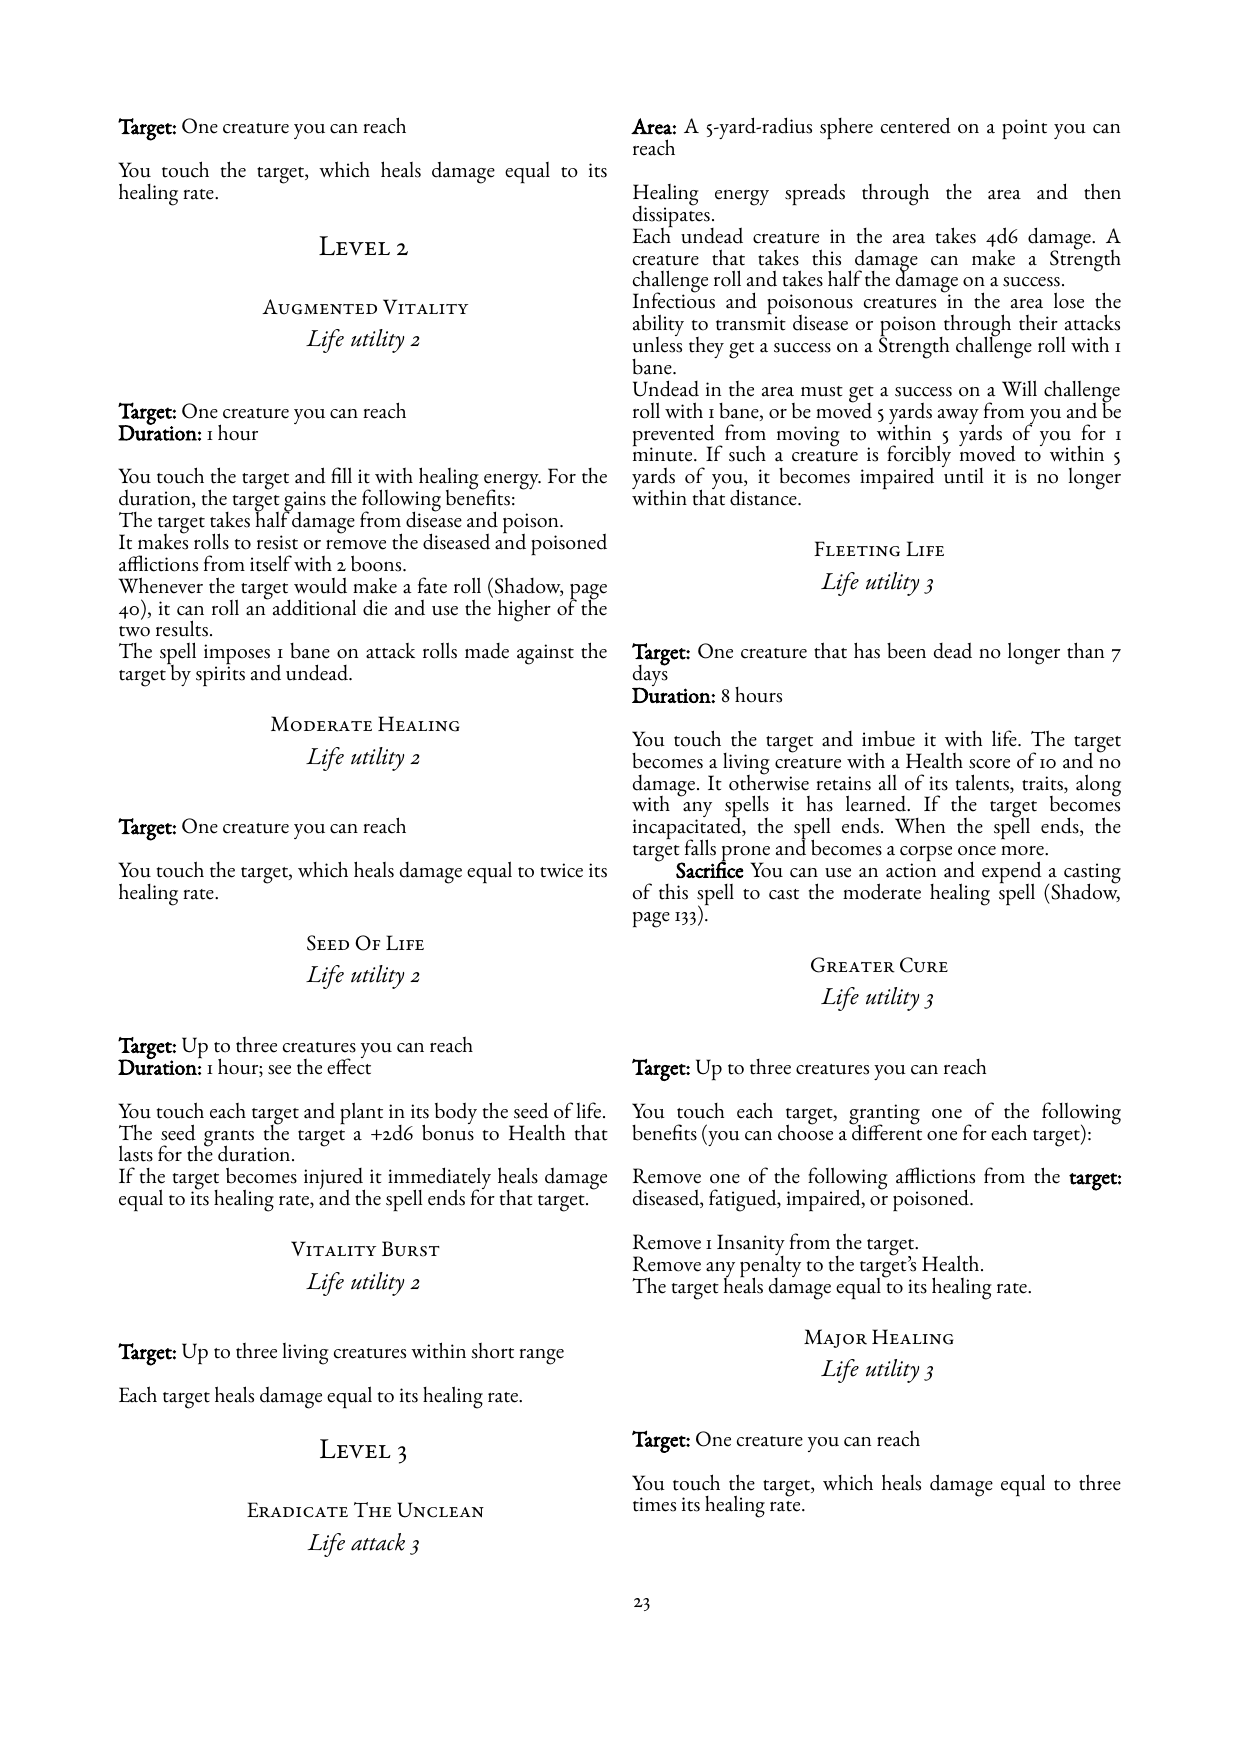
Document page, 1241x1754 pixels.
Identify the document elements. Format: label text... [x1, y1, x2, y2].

subtitle Augmented Vitality [118, 299, 608, 321]
list Target: One creature you can reach [118, 118, 608, 140]
text Remove any penalty to the target’s Health. [632, 1256, 1122, 1277]
text You touch the target and imbue it with life. The target becomes a living creature with a Health score of 10 and no damage. It otherwise retains all of its talents, traits, along with any spells it has learned. If the target becomes incapacitated, the spell ends. When the spell ends, the target falls prone and becomes a corpse once more. [632, 721, 1122, 862]
subtitle Vitality Burst [118, 1241, 608, 1263]
text Sacrifice You can use an action and expend a casting of this spell to cast the moderate healing spell (Shadow, page 133). [632, 862, 1122, 927]
text You touch each target, granting one of the following benefits (you can choose a different one for each target): [632, 1093, 1122, 1146]
subtitle Moderate Healing [118, 716, 608, 738]
list Duration: 1 hour [118, 424, 608, 446]
list Target: Up to three creatures you can reach [118, 1019, 608, 1059]
list Target: Up to three creatures you can reach [632, 1041, 1122, 1081]
list Target: One creature that has been dead no longer than 7 days [632, 626, 1122, 687]
list Target: One creature you can reach [118, 801, 608, 840]
subtitle Level 3 [118, 1438, 608, 1467]
subtitle Life utility 3 [632, 572, 1122, 596]
text You touch the target, which heals damage equal to three times its healing rate. [632, 1464, 1122, 1518]
text You touch the target, which heals damage equal to its healing rate. [118, 152, 608, 206]
text Undead in the area must get a success on a Will challenge roll with 1 bane, or be moved 5 yards away from you and be prevented from moving to within 5 yards of you for 1 minute. If such a creature is forcibly moved to within 5 yards of you, it becomes impaired until it is no longer within that distance. [632, 381, 1122, 512]
text You touch the target, which heals damage equal to twice its healing rate. [118, 852, 608, 906]
text You touch the target and fill it with healing energy. For the duration, the target gains the following benefits: [118, 458, 608, 512]
text Each undead creature in the area takes 4d6 damage. A creature that takes this damage can make a Strength challenge roll and takes half the damage on a success. [632, 227, 1122, 293]
text The target takes half damage from disease and poison. [118, 512, 608, 534]
subtitle Eradicate The Unclean [118, 1502, 608, 1524]
text The spell imposes 1 bane on attack rolls made against the target by spirits and undead. [118, 643, 608, 687]
text If the target becomes injured it immediately heals damage equal to its healing rate, and the spell ends for that target. [118, 1168, 608, 1212]
list Target: Up to three living creatures within short range [118, 1326, 608, 1365]
text Remove 1 Insanity from the target. [632, 1224, 1122, 1256]
list Target: One creature you can reach [632, 1413, 1122, 1452]
subtitle Major Healing [632, 1329, 1122, 1351]
text You touch each target and plant in its body the seed of life. The seed grants the target a +2d6 bonus to Health that lasts for the duration. [118, 1093, 608, 1168]
list Duration: 8 hours [632, 687, 1122, 709]
subtitle Seed Of Life [118, 935, 608, 957]
subtitle Life utility 2 [118, 966, 608, 990]
list Duration: 1 hour; see the effect [118, 1059, 608, 1081]
subtitle Greater Cure [632, 957, 1122, 979]
subtitle Life utility 2 [118, 747, 608, 771]
text Infectious and poisonous creatures in the area lose the ability to transmit disease or poison through their attacks unless they get a success on a Strength challenge roll with 1 bane. [632, 293, 1122, 381]
text The target heals damage equal to its healing rate. [632, 1277, 1122, 1299]
subtitle Life utility 2 [118, 1272, 608, 1296]
subtitle Level 2 [118, 235, 608, 263]
list Target: One creature you can reach [118, 383, 608, 424]
subtitle Life attack 3 [118, 1533, 608, 1557]
text Healing energy spreads through the area and then dissipates. [632, 174, 1122, 227]
subtitle Life utility 3 [632, 988, 1122, 1012]
text Each target heals damage equal to its healing rate. [118, 1377, 608, 1409]
subtitle Life utility 2 [118, 330, 608, 354]
subtitle Life utility 3 [632, 1359, 1122, 1384]
text It makes rolls to resist or remove the diseased and poisoned afflictions from itself with 2 boons. [118, 534, 608, 577]
list Remove one of the following afflictions from the target: diseased, fatigued, impaired, or poisoned. [632, 1158, 1122, 1212]
text Whenever the target would make a fate roll (Shadow, page 40), it can roll an additional die and use the higher of the two results. [118, 577, 608, 643]
list Area: A 5-yard-radius sphere centered on a point you can reach [632, 118, 1122, 162]
subtitle Fleeting Life [632, 541, 1122, 563]
